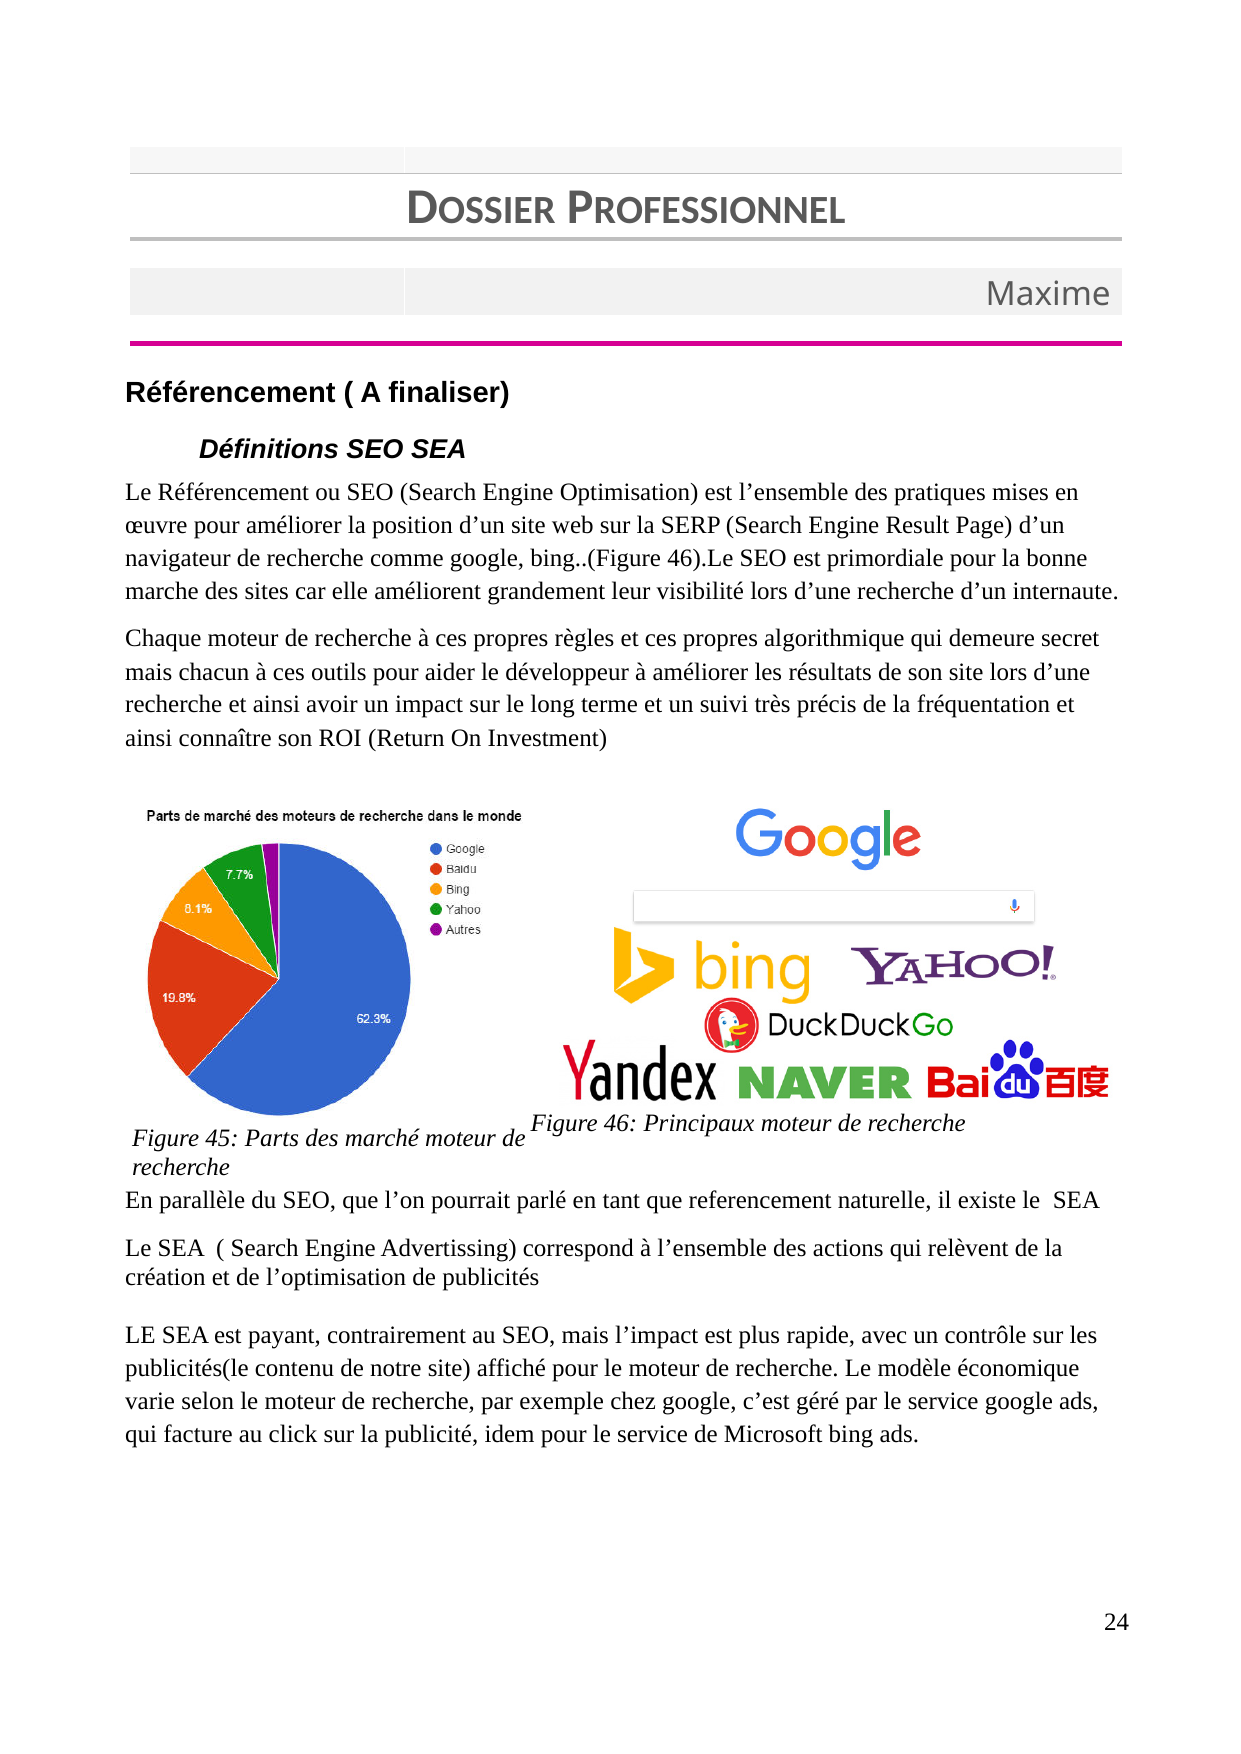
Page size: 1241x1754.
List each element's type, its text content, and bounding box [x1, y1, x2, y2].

text Figure 46: Principaux moteur de recherche [530, 828, 1119, 1137]
text Le SEA ( Search Engine Advertissing) correspond à l’ensemble des actions qui relèvent de la création et de l’optimisation de publicités [125, 1233, 1064, 1290]
text En parallèle du SEO, que l’on pourrait parlé en tant que referencement naturelle, il existe le SEA [125, 818, 1123, 1214]
text Figure 45: Parts des marché moteur de recherche [132, 1124, 530, 1181]
text LE SEA est payant, contrairement au SEO, mais l’impact est plus rapide, avec un contrôle sur les publicités(le contenu de notre site) affiché pour le moteur de recherche. Le modèle économique varie selon le moteur de recherche, par exemple chez google, c’est géré par le service google ads, qui facture au click sur la publicité, idem pour le service de Microsoft bing ads. [125, 1320, 1123, 1448]
picture [131, 803, 531, 1124]
subtitle Référencement ( A finaliser) [125, 374, 1123, 408]
text Le Référencement ou SEO (Search Engine Optimisation) est l’ensemble des pratiques mises en œuvre pour améliorer la position d’un site web sur la SERP (Search Engine Result Page) d’un navigateur de recherche comme google, bing..(Figure 46).Le SEO est primordiale pour la bonne marche des sites car elle améliorent grandement leur visibilité lors d’une recherche d’un internaute. [125, 477, 1123, 605]
text Chaque moteur de recherche à ces propres règles et ces propres algorithmique qui demeure secret mais chacun à ces outils pour aider le développeur à améliorer les résultats de son site lors d’une recherche et ainsi avoir un impact sur le long terme et un suivi très précis de la fréquentation et ainsi connaître son ROI (Return On Investment) [125, 623, 1123, 751]
subtitle Définitions SEO SEA [125, 433, 1123, 464]
picture [548, 791, 1119, 1108]
